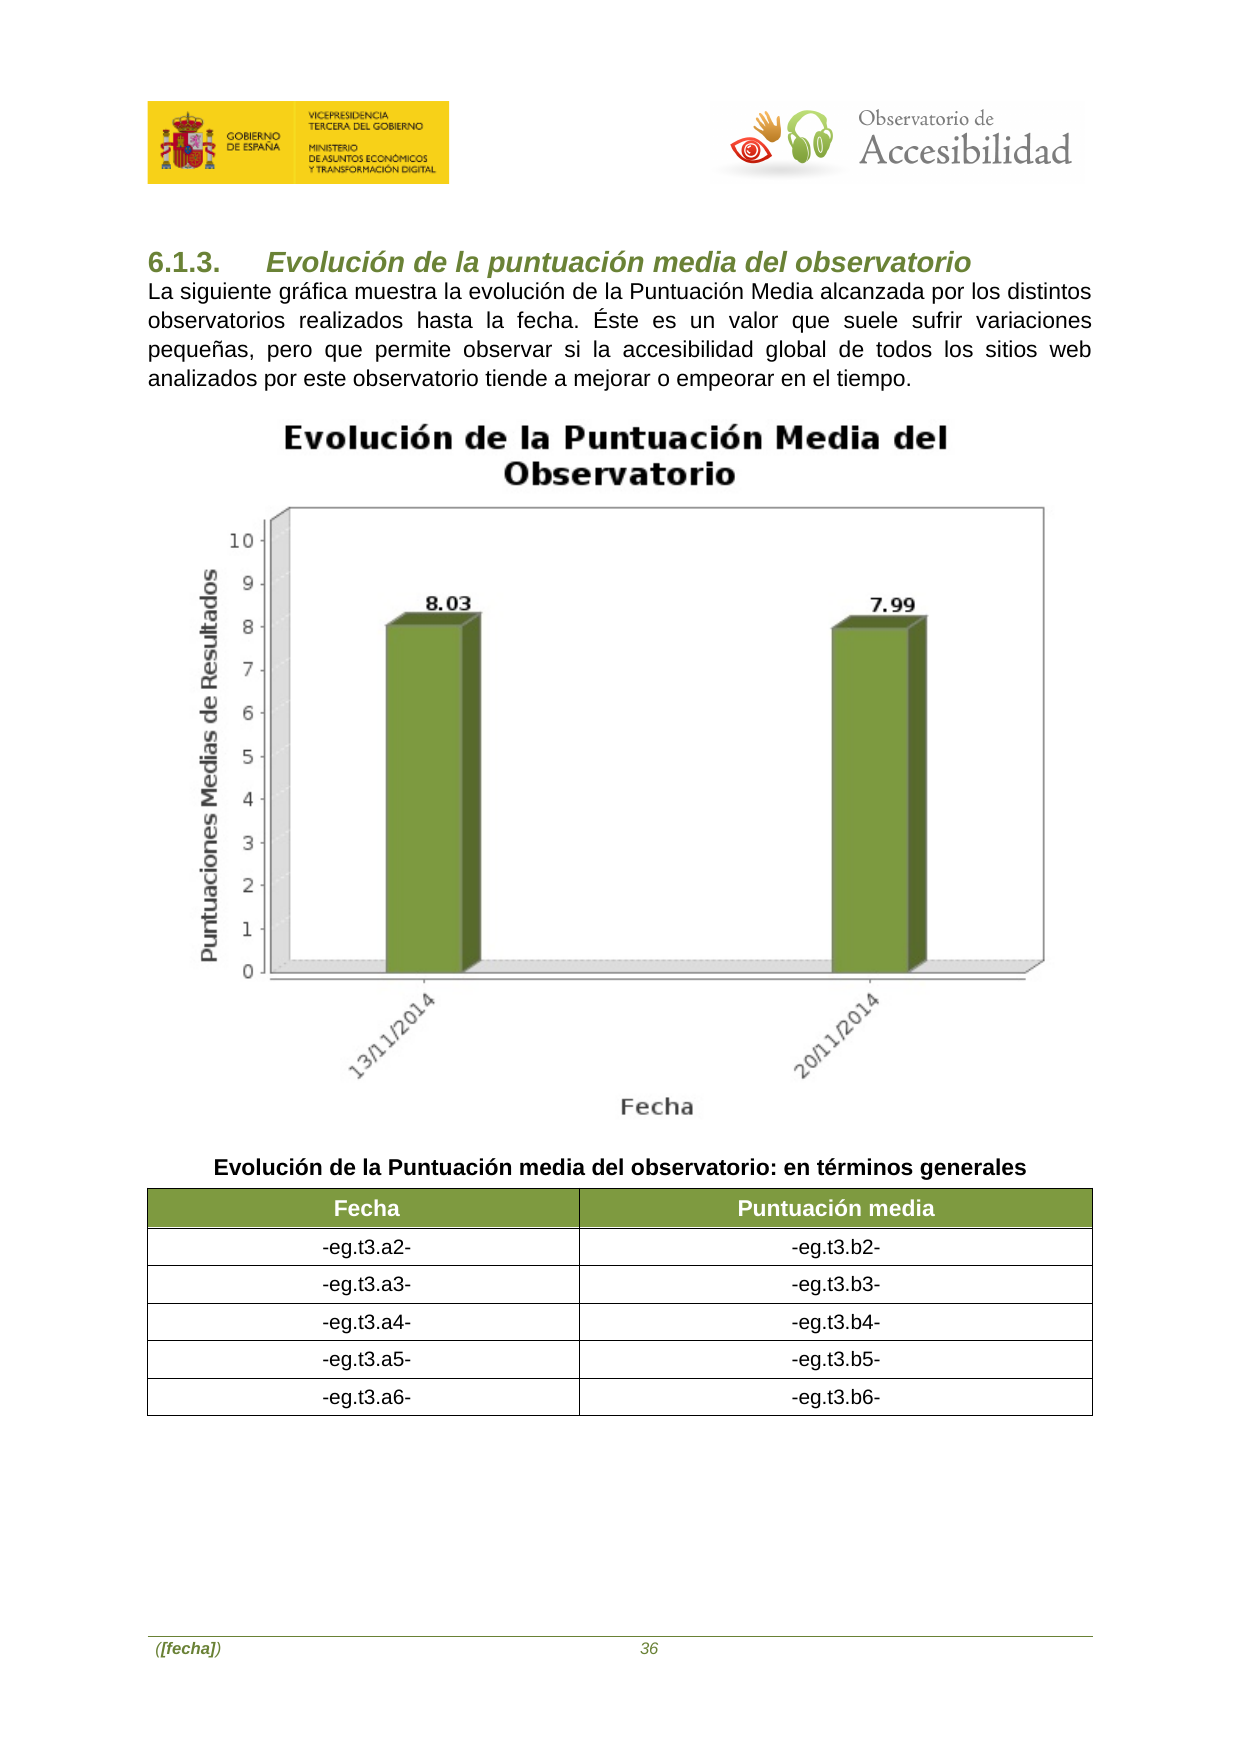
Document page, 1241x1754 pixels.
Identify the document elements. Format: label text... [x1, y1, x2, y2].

text Evolución de la Puntuación media del observatorio: en términos generales [148, 1153, 1092, 1180]
picture [710, 101, 1086, 184]
table_cell -eg.t3.b4- [580, 1304, 1092, 1340]
table_cell -eg.t3.b6- [580, 1379, 1092, 1415]
picture [147, 101, 450, 184]
text La siguiente gráfica muestra la evolución de la Puntuación Media alcanzada por los distintos observatorios realizados hasta la fecha. Éste es un valor que suele sufrir variaciones pequeñas, pero que permite observar si la accesibilidad global de todos los sitios web analizados por este observatorio tiende a mejorar o empeorar en el tiempo. [148, 278, 1092, 391]
table_cell -eg.t3.a6- [148, 1379, 579, 1415]
table_header Puntuación media [580, 1189, 1092, 1227]
table_cell -eg.t3.a2- [148, 1229, 579, 1265]
picture [178, 419, 1062, 1129]
subtitle Evolución de la puntuación media del observatorio [148, 245, 1092, 278]
table_cell -eg.t3.b2- [580, 1229, 1092, 1265]
table_cell -eg.t3.a5- [148, 1341, 579, 1377]
table_cell -eg.t3.a3- [148, 1266, 579, 1302]
table_cell -eg.t3.b3- [580, 1266, 1092, 1302]
table_header Fecha [148, 1189, 579, 1227]
table_cell -eg.t3.a4- [148, 1304, 579, 1340]
table_cell -eg.t3.b5- [580, 1341, 1092, 1377]
